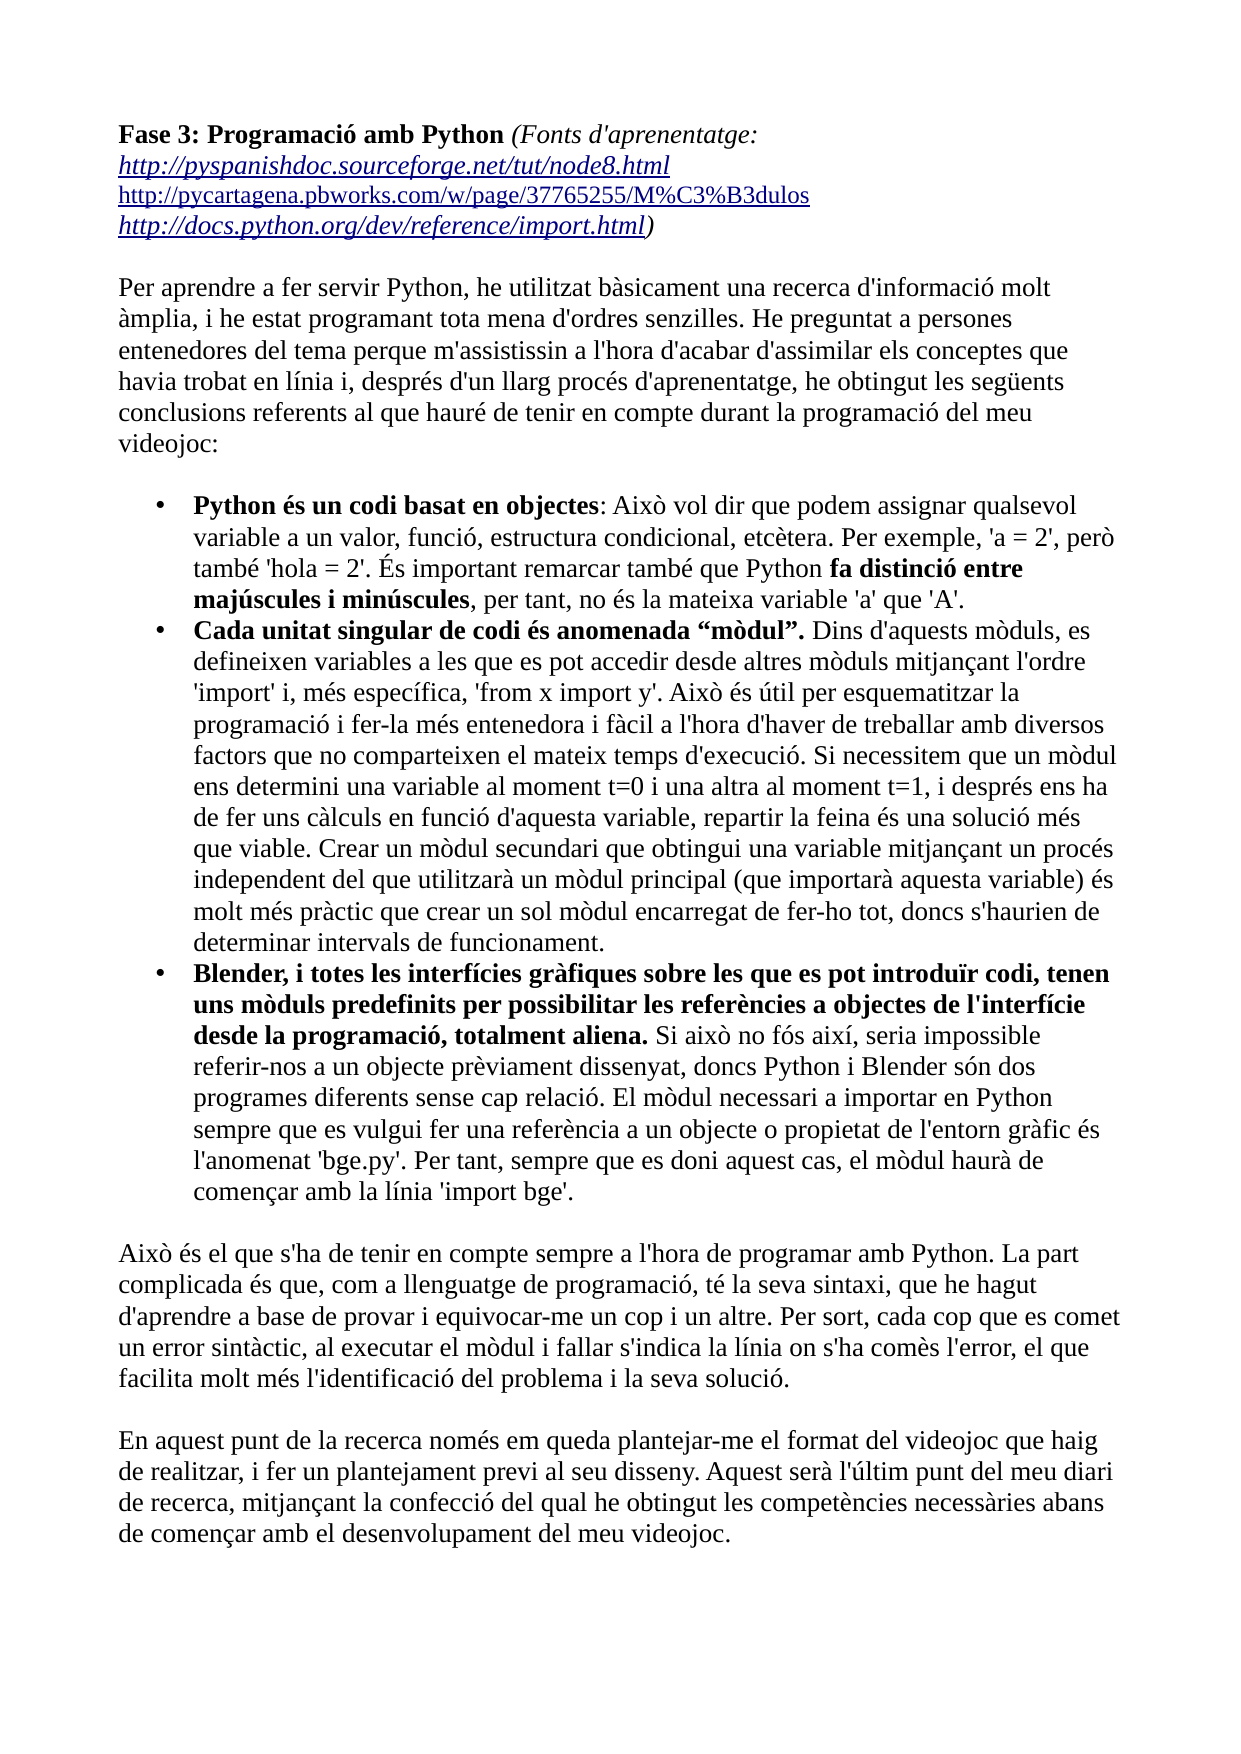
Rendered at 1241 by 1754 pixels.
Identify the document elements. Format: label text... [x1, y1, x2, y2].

list Cada unitat singular de codi és anomenada “mòdul”. Dins d'aquests mòduls, es defineixen variables a les que es pot accedir desde altres mòduls mitjançant l'ordre 'import' i, més específica, 'from x import y'. Això és útil per esquematitzar la programació i fer-la més entenedora i fàcil a l'hora d'haver de treballar amb diversos factors que no comparteixen el mateix temps d'execució. Si necessitem que un mòdul ens determini una variable al moment t=0 i una altra al moment t=1, i després ens ha de fer uns càlculs en funció d'aquesta variable, repartir la feina és una solució més que viable. Crear un mòdul secundari que obtingui una variable mitjançant un procés independent del que utilitzarà un mòdul principal (que importarà aquesta variable) és molt més pràctic que crear un sol mòdul encarregat de fer-ho tot, doncs s'haurien de determinar intervals de funcionament. [156, 614, 1122, 957]
text Fase 3: Programació amb Python (Fonts d'aprenentatge: http://pyspanishdoc.sourceforge.net/tut/node8.html [118, 118, 1122, 180]
list Blender, i totes les interfícies gràfiques sobre les que es pot introduïr codi, tenen uns mòduls predefinits per possibilitar les referències a objectes de l'interfície desde la programació, totalment aliena. Si això no fós així, seria impossible referir-nos a un objecte prèviament dissenyat, doncs Python i Blender són dos programes diferents sense cap relació. El mòdul necessari a importar en Python sempre que es vulgui fer una referència a un objecte o propietat de l'entorn gràfic és l'anomenat 'bge.py'. Per tant, sempre que es doni aquest cas, el mòdul haurà de començar amb la línia 'import bge'. [156, 957, 1122, 1206]
list Python és un codi basat en objectes: Això vol dir que podem assignar qualsevol variable a un valor, funció, estructura condicional, etcètera. Per exemple, 'a = 2', però també 'hola = 2'. És important remarcar també que Python fa distinció entre majúscules i minúscules, per tant, no és la mateixa variable 'a' que 'A'. [156, 489, 1122, 614]
text En aquest punt de la recerca només em queda plantejar-me el format del videojoc que haig de realitzar, i fer un plantejament previ al seu disseny. Aquest serà l'últim punt del meu diari de recerca, mitjançant la confecció del qual he obtingut les competències necessàries abans de començar amb el desenvolupament del meu videojoc. [118, 1424, 1122, 1549]
text http://docs.python.org/dev/reference/import.html) [118, 209, 1122, 240]
text Això és el que s'ha de tenir en compte sempre a l'hora de programar amb Python. La part complicada és que, com a llenguatge de programació, té la seva sintaxi, que he hagut d'aprendre a base de provar i equivocar-me un cop i un altre. Per sort, cada cop que es comet un error sintàctic, al executar el mòdul i fallar s'indica la línia on s'ha comès l'error, el que facilita molt més l'identificació del problema i la seva solució. [118, 1237, 1122, 1393]
text Per aprendre a fer servir Python, he utilitzat bàsicament una recerca d'informació molt àmplia, i he estat programant tota mena d'ordres senzilles. He preguntat a persones entenedores del tema perque m'assistissin a l'hora d'acabar d'assimilar els conceptes que havia trobat en línia i, després d'un llarg procés d'aprenentatge, he obtingut les següents conclusions referents al que hauré de tenir en compte durant la programació del meu videojoc: [118, 271, 1122, 458]
text http://pycartagena.pbworks.com/w/page/37765255/M%C3%B3dulos [118, 180, 1122, 209]
